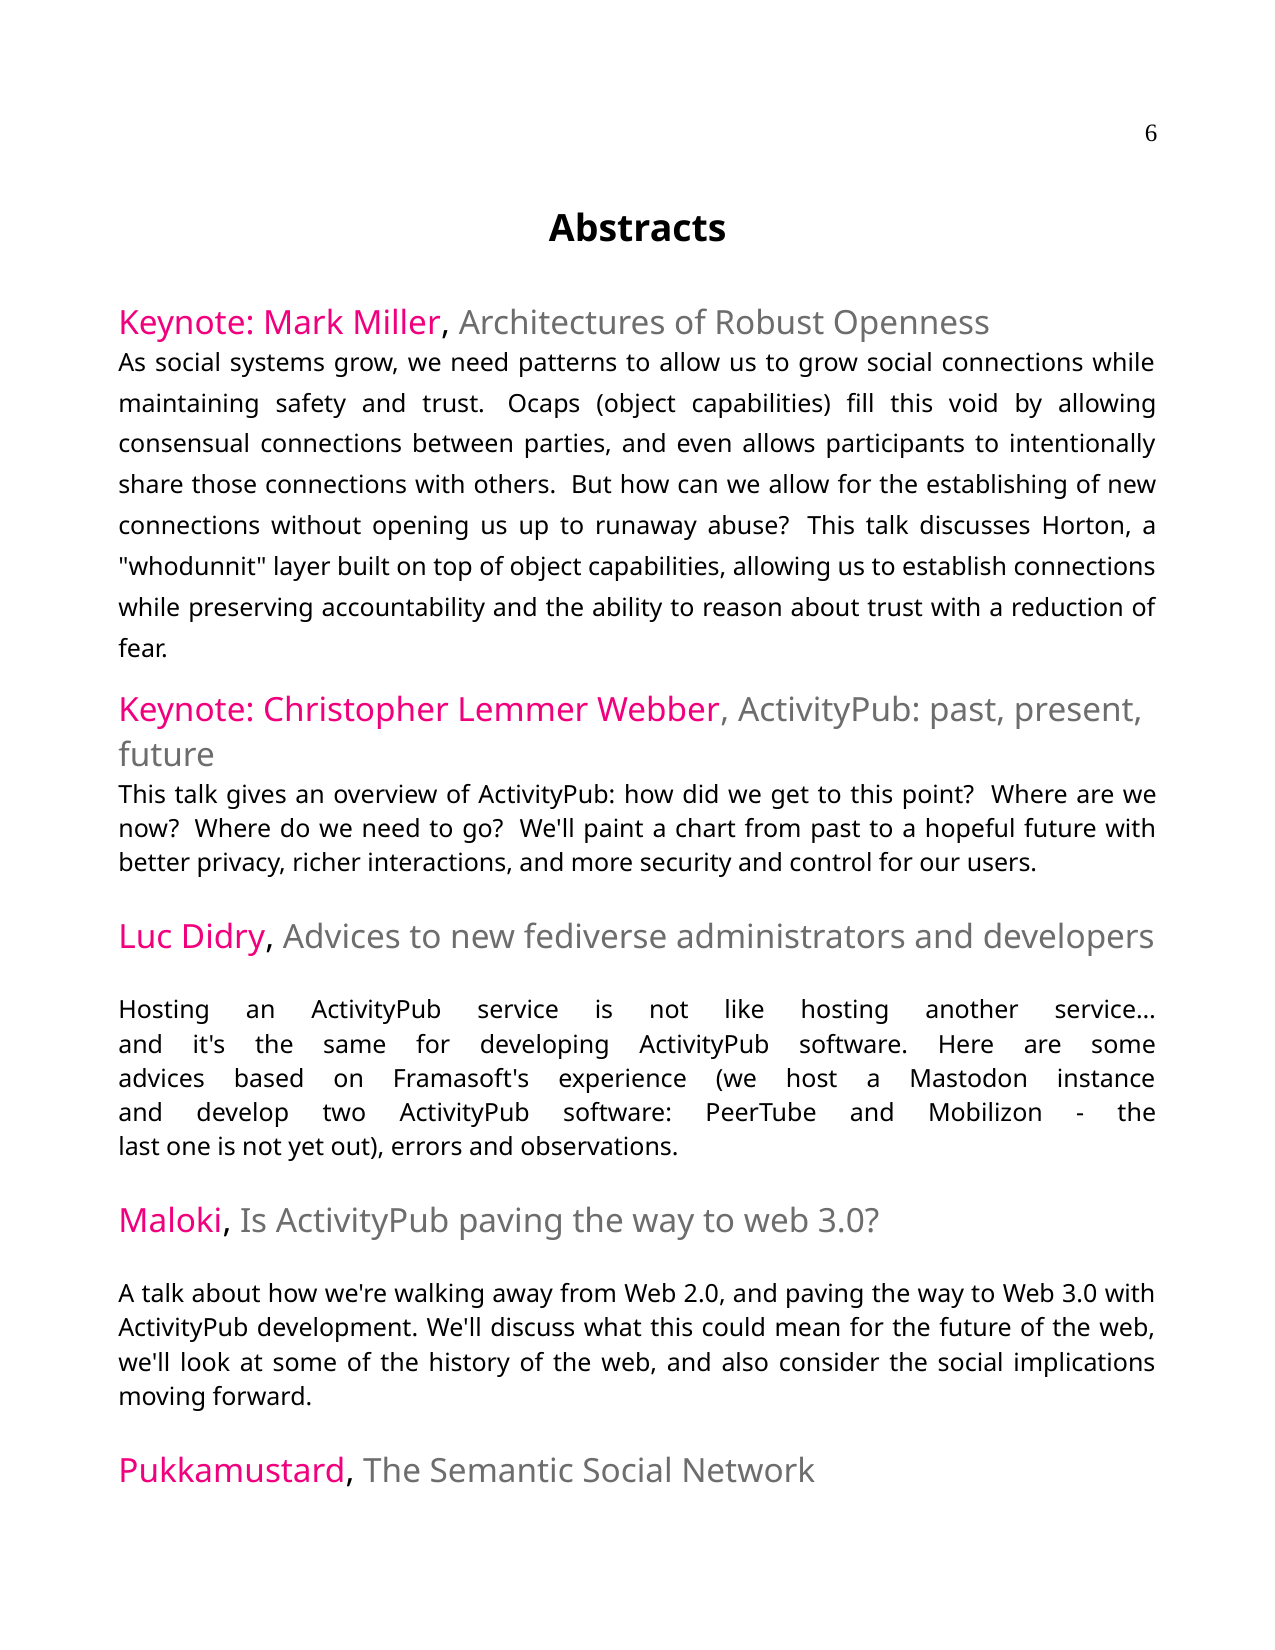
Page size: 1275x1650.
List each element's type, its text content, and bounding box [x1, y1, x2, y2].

text Keynote: Mark Miller, Architectures of Robust Openness [118, 299, 1157, 344]
text Keynote: Christopher Lemmer Webber, ActivityPub: past, present, future [118, 686, 1157, 776]
text Luc Didry, Advices to new fediverse administrators and developers [118, 913, 1157, 958]
text A talk about how we're walking away from Web 2.0, and paving the way to Web 3.0 with ActivityPub development. We'll discuss what this could mean for the future of the web, we'll look at some of the history of the web, and also consider the social implications moving forward. [118, 1276, 1157, 1412]
text This talk gives an overview of ActivityPub: how did we get to this point? Where are we now? Where do we need to go? We'll paint a chart from past to a hopeful future with better privacy, richer interactions, and more security and control for our users. [118, 776, 1157, 879]
text Hosting an ActivityPub service is not like hosting another service… and it's the same for developing ActivityPub software. Here are some advices based on Framasoft's experience (we host a Mastodon instance and develop two ActivityPub software: PeerTube and Mobilizon - the last one is not yet out), errors and observations. [118, 992, 1157, 1162]
subtitle Abstracts [118, 201, 1157, 252]
text As social systems grow, we need patterns to allow us to grow social connections while maintaining safety and trust. Ocaps (object capabilities) fill this void by allowing consensual connections between parties, and even allows participants to intentionally share those connections with others. But how can we allow for the establishing of new connections without opening us up to runaway abuse? This talk discusses Horton, a "whodunnit" layer built on top of object capabilities, allowing us to establish connections while preserving accountability and the ability to reason about trust with a reduction of fear. [118, 344, 1157, 664]
text Maloki, Is ActivityPub paving the way to web 3.0? [118, 1197, 1157, 1242]
text Pukkamustard, The Semantic Social Network [118, 1446, 1157, 1492]
